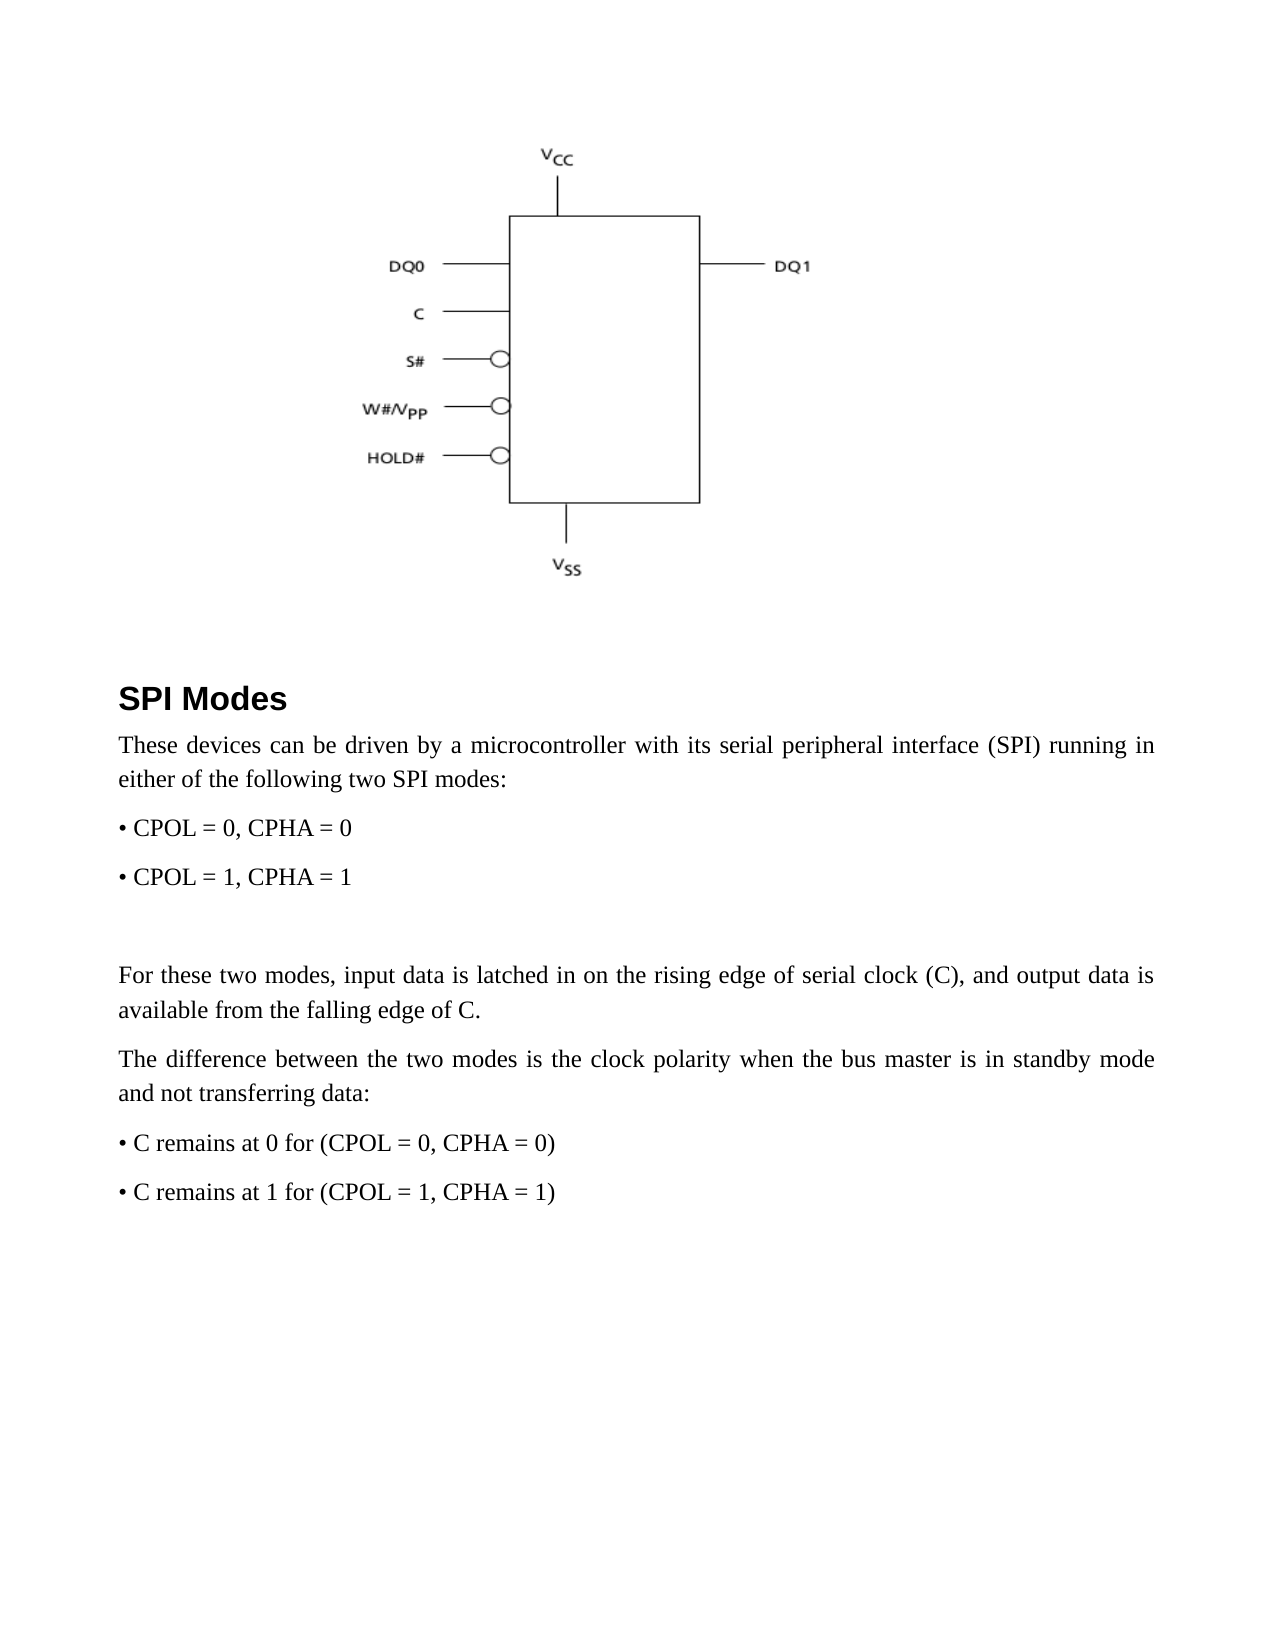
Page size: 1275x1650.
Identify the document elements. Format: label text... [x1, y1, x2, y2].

text For these two modes, input data is latched in on the rising edge of serial clock (C), and output data is available from the falling edge of C. [118, 961, 1157, 1024]
text • C remains at 0 for (CPOL = 0, CPHA = 0) [118, 1128, 1157, 1156]
picture [283, 118, 992, 594]
text • CPOL = 1, CPHA = 1 [118, 862, 1157, 891]
text • CPOL = 0, CPHA = 0 [118, 813, 1157, 842]
text These devices can be driven by a microcontroller with its serial peripheral interface (SPI) running in either of the following two SPI modes: [118, 730, 1157, 793]
text The difference between the two modes is the clock polarity when the bus master is in standby mode and not transferring data: [118, 1044, 1157, 1107]
text • C remains at 1 for (CPOL = 1, CPHA = 1) [118, 1177, 1157, 1205]
subtitle SPI Modes [118, 679, 1157, 717]
